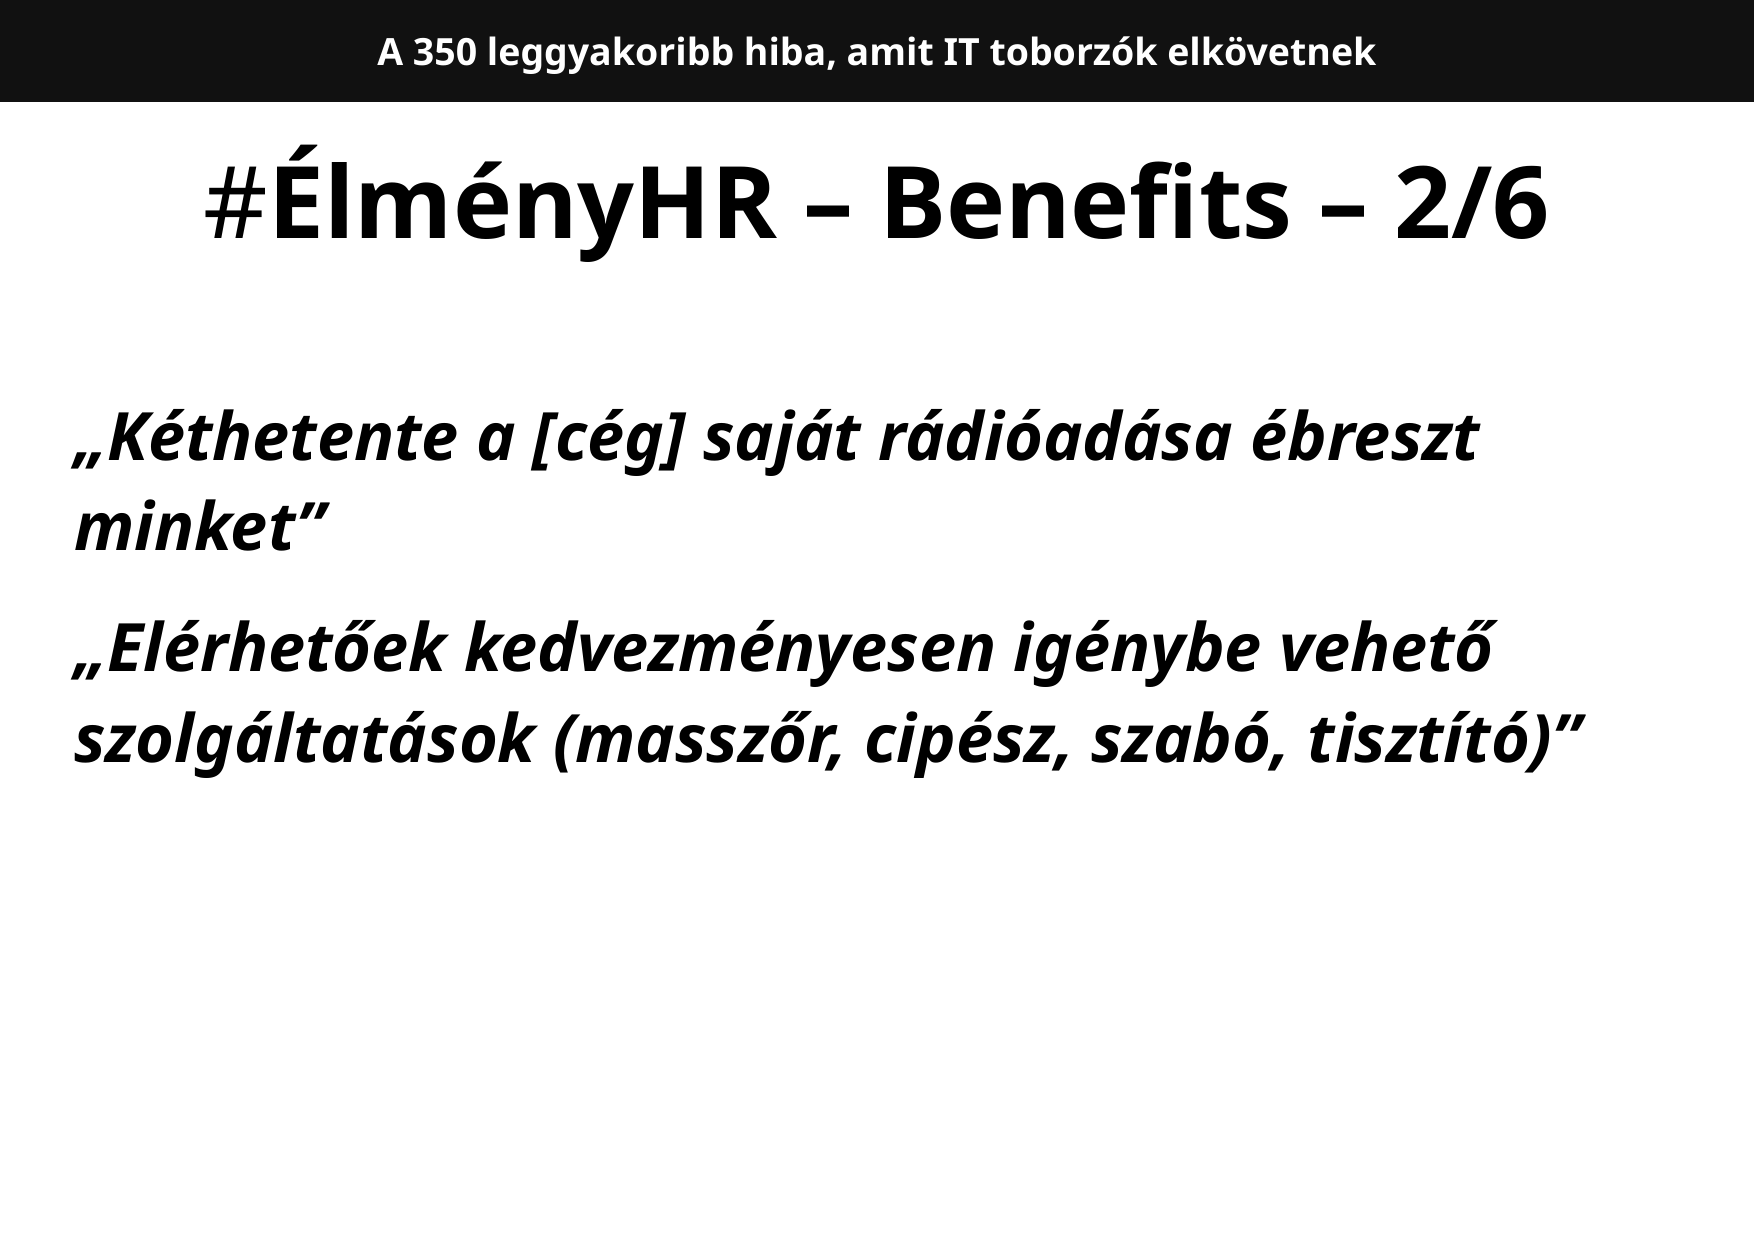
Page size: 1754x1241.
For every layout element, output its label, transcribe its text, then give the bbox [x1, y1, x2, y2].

text „Elérhetőek kedvezményesen igénybe vehető szolgáltatások (masszőr, cipész, szabó, tisztító)” [74, 600, 1754, 782]
text „Kéthetente a [cég] saját rádióadása ébreszt minket” [74, 389, 1754, 570]
text #ÉlményHR – Benefits – 2/6 [0, 132, 1754, 268]
